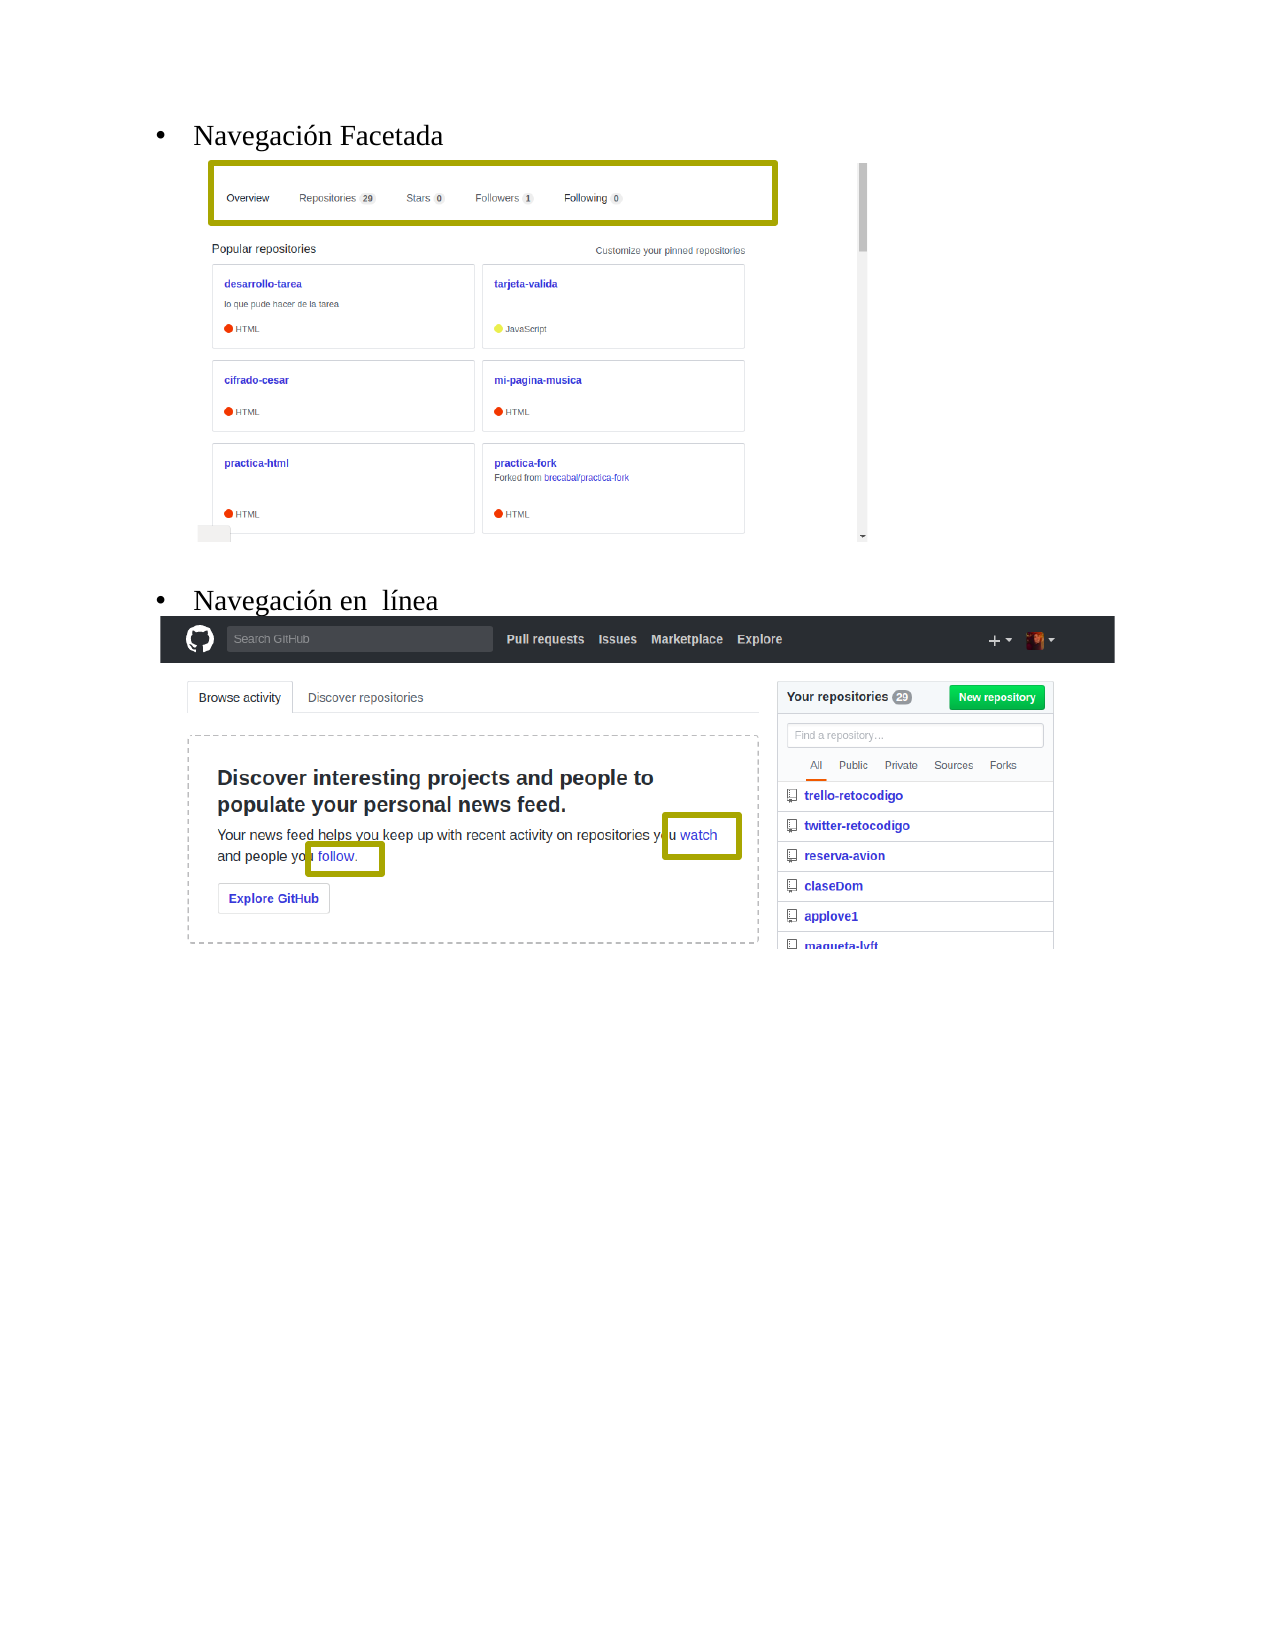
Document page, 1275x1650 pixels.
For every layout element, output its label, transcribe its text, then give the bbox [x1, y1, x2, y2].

picture [214, 166, 772, 220]
list Navegación Facetada [156, 118, 1157, 152]
picture [197, 163, 868, 542]
picture [160, 616, 1115, 949]
list Navegación en línea [156, 583, 1157, 617]
